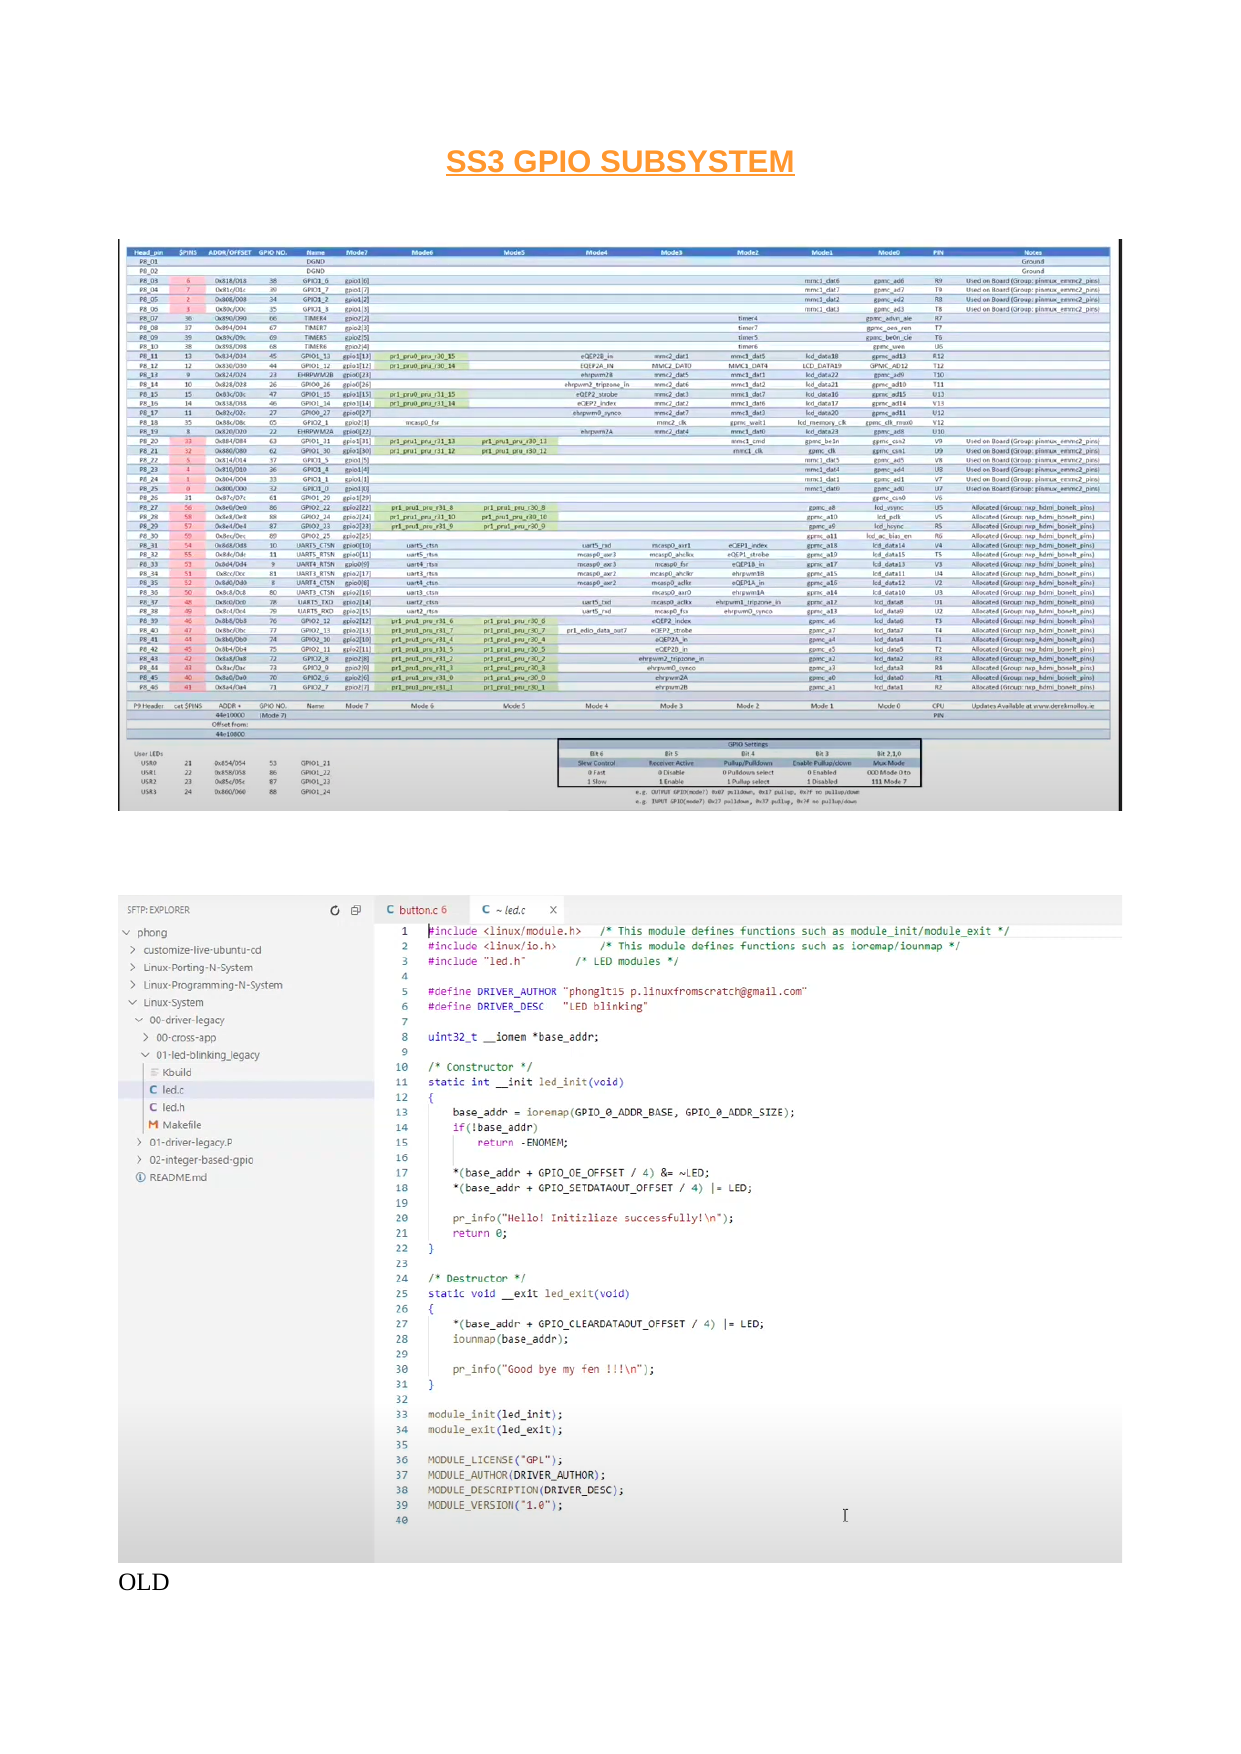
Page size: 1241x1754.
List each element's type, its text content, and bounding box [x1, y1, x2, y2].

picture [118, 239, 1123, 811]
text OLD [118, 1563, 1122, 1629]
subtitle SS3 GPIO SUBSYSTEM [118, 143, 1122, 179]
picture [118, 895, 1123, 1563]
